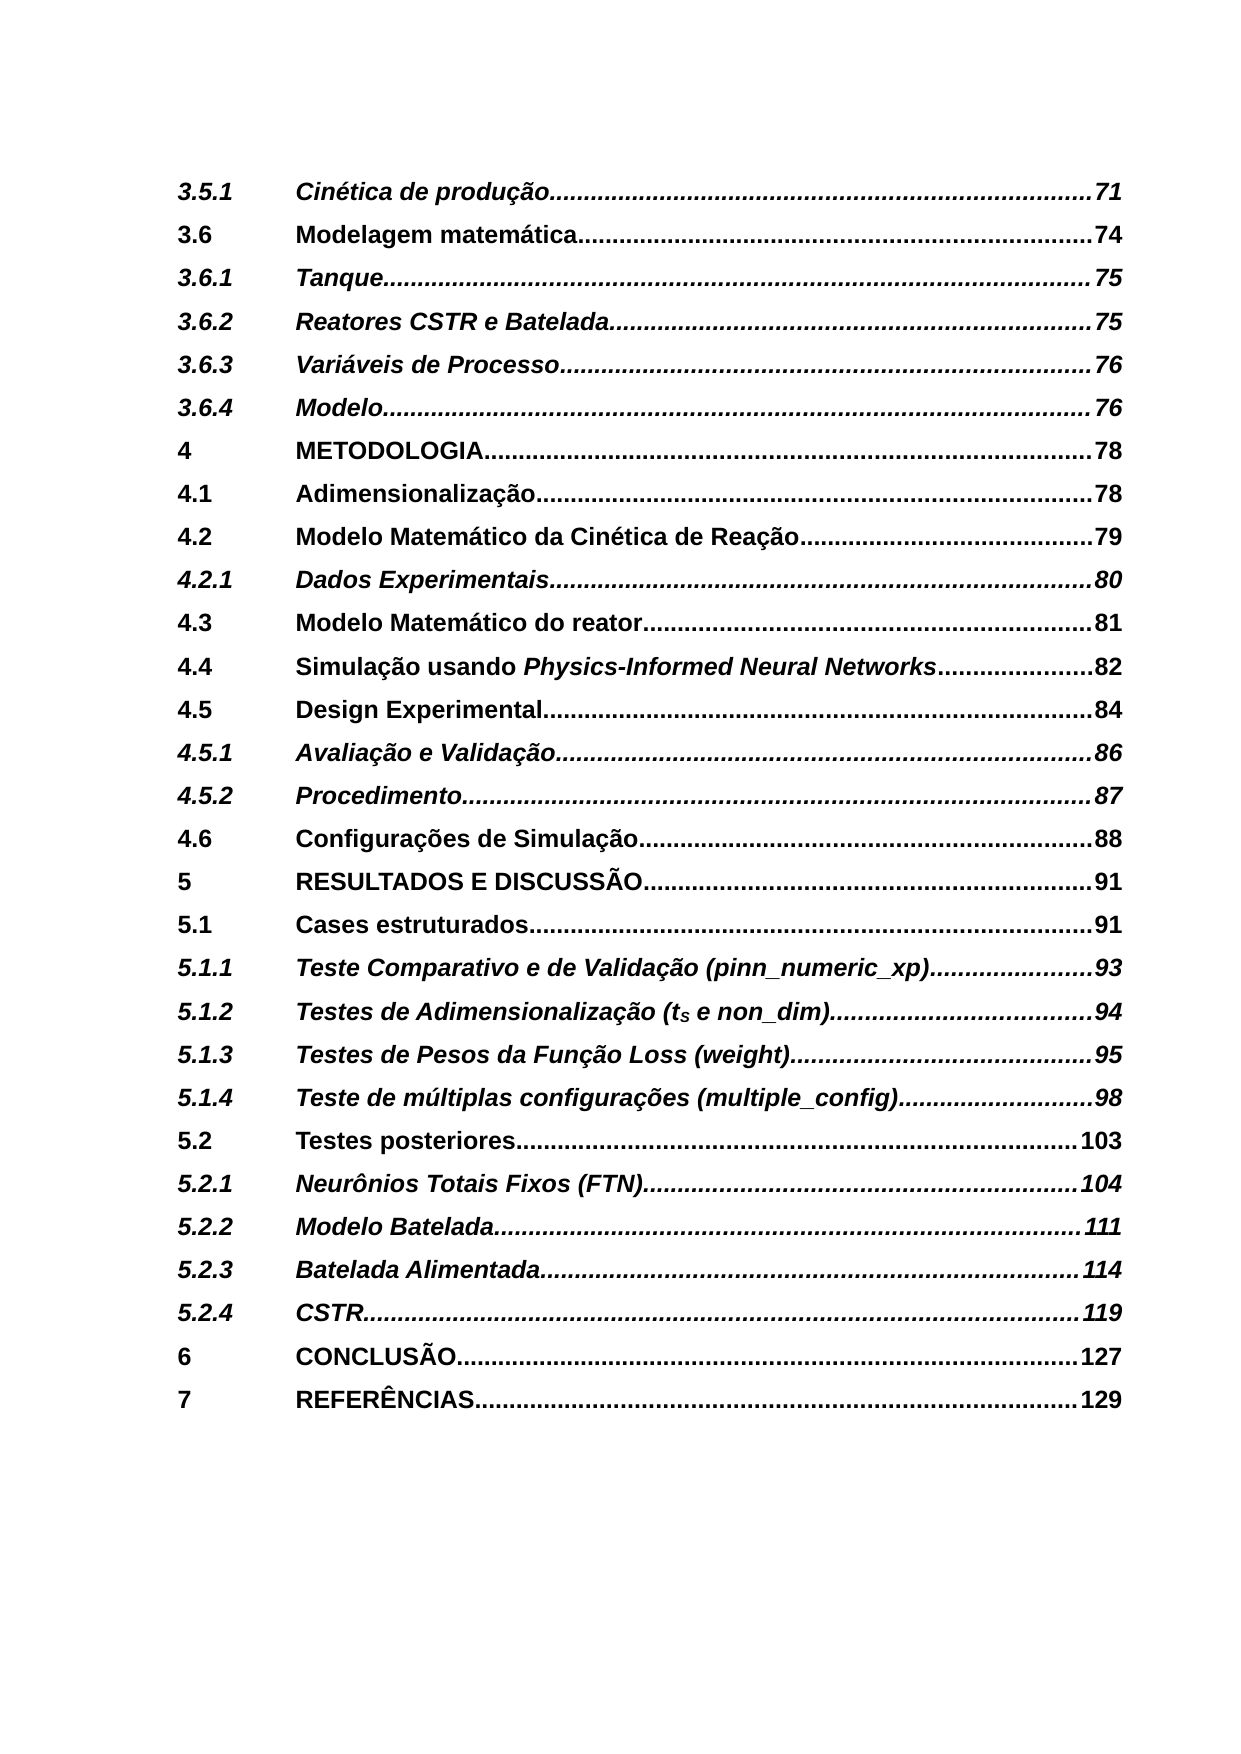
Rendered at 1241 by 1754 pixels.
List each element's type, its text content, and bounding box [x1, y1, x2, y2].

text 6 Conclusão 127 [177, 1342, 1122, 1370]
text 5.1.4 Teste de múltiplas configurações (multiple_config) 98 [177, 1083, 1122, 1112]
text 5.1.2 Testes de Adimensionalização (tS e non_dim) 94 [177, 997, 1122, 1025]
text 5.2.1 Neurônios Totais Fixos (FTN) 104 [177, 1169, 1122, 1198]
text 5.2 Testes posteriores 103 [177, 1126, 1122, 1155]
text 4.4 Simulação usando Physics-Informed Neural Networks 82 [177, 652, 1122, 680]
text 4.3 Modelo Matemático do reator 81 [177, 608, 1122, 637]
text 4.5.2 Procedimento 87 [177, 781, 1122, 810]
text 4 Metodologia 78 [177, 436, 1122, 465]
text 7 Referências 129 [177, 1385, 1122, 1413]
text 5.1.3 Testes de Pesos da Função Loss (weight) 95 [177, 1040, 1122, 1068]
text 4.2 Modelo Matemático da Cinética de Reação 79 [177, 522, 1122, 551]
text 3.6.3 Variáveis de Processo 76 [177, 350, 1122, 378]
text 4.6 Configurações de Simulação 88 [177, 824, 1122, 853]
text 4.2.1 Dados Experimentais 80 [177, 565, 1122, 594]
text 3.6.4 Modelo 76 [177, 393, 1122, 422]
text 4.5.1 Avaliação e Validação 86 [177, 738, 1122, 767]
text 5.2.2 Modelo Batelada 111 [177, 1212, 1122, 1241]
text 5.2.4 CSTR 119 [177, 1298, 1122, 1327]
text 4.5 Design Experimental 84 [177, 695, 1122, 723]
text 5.2.3 Batelada Alimentada 114 [177, 1255, 1122, 1284]
text 3.5.1 Cinética de produção 71 [177, 177, 1122, 206]
text 5 Resultados e Discussão 91 [177, 867, 1122, 896]
text 5.1 Cases estruturados 91 [177, 910, 1122, 939]
text 3.6.1 Tanque 75 [177, 263, 1122, 292]
text 3.6 Modelagem matemática 74 [177, 220, 1122, 249]
text 4.1 Adimensionalização 78 [177, 479, 1122, 508]
text 3.6.2 Reatores CSTR e Batelada 75 [177, 307, 1122, 335]
text 5.1.1 Teste Comparativo e de Validação (pinn_numeric_xp) 93 [177, 953, 1122, 982]
